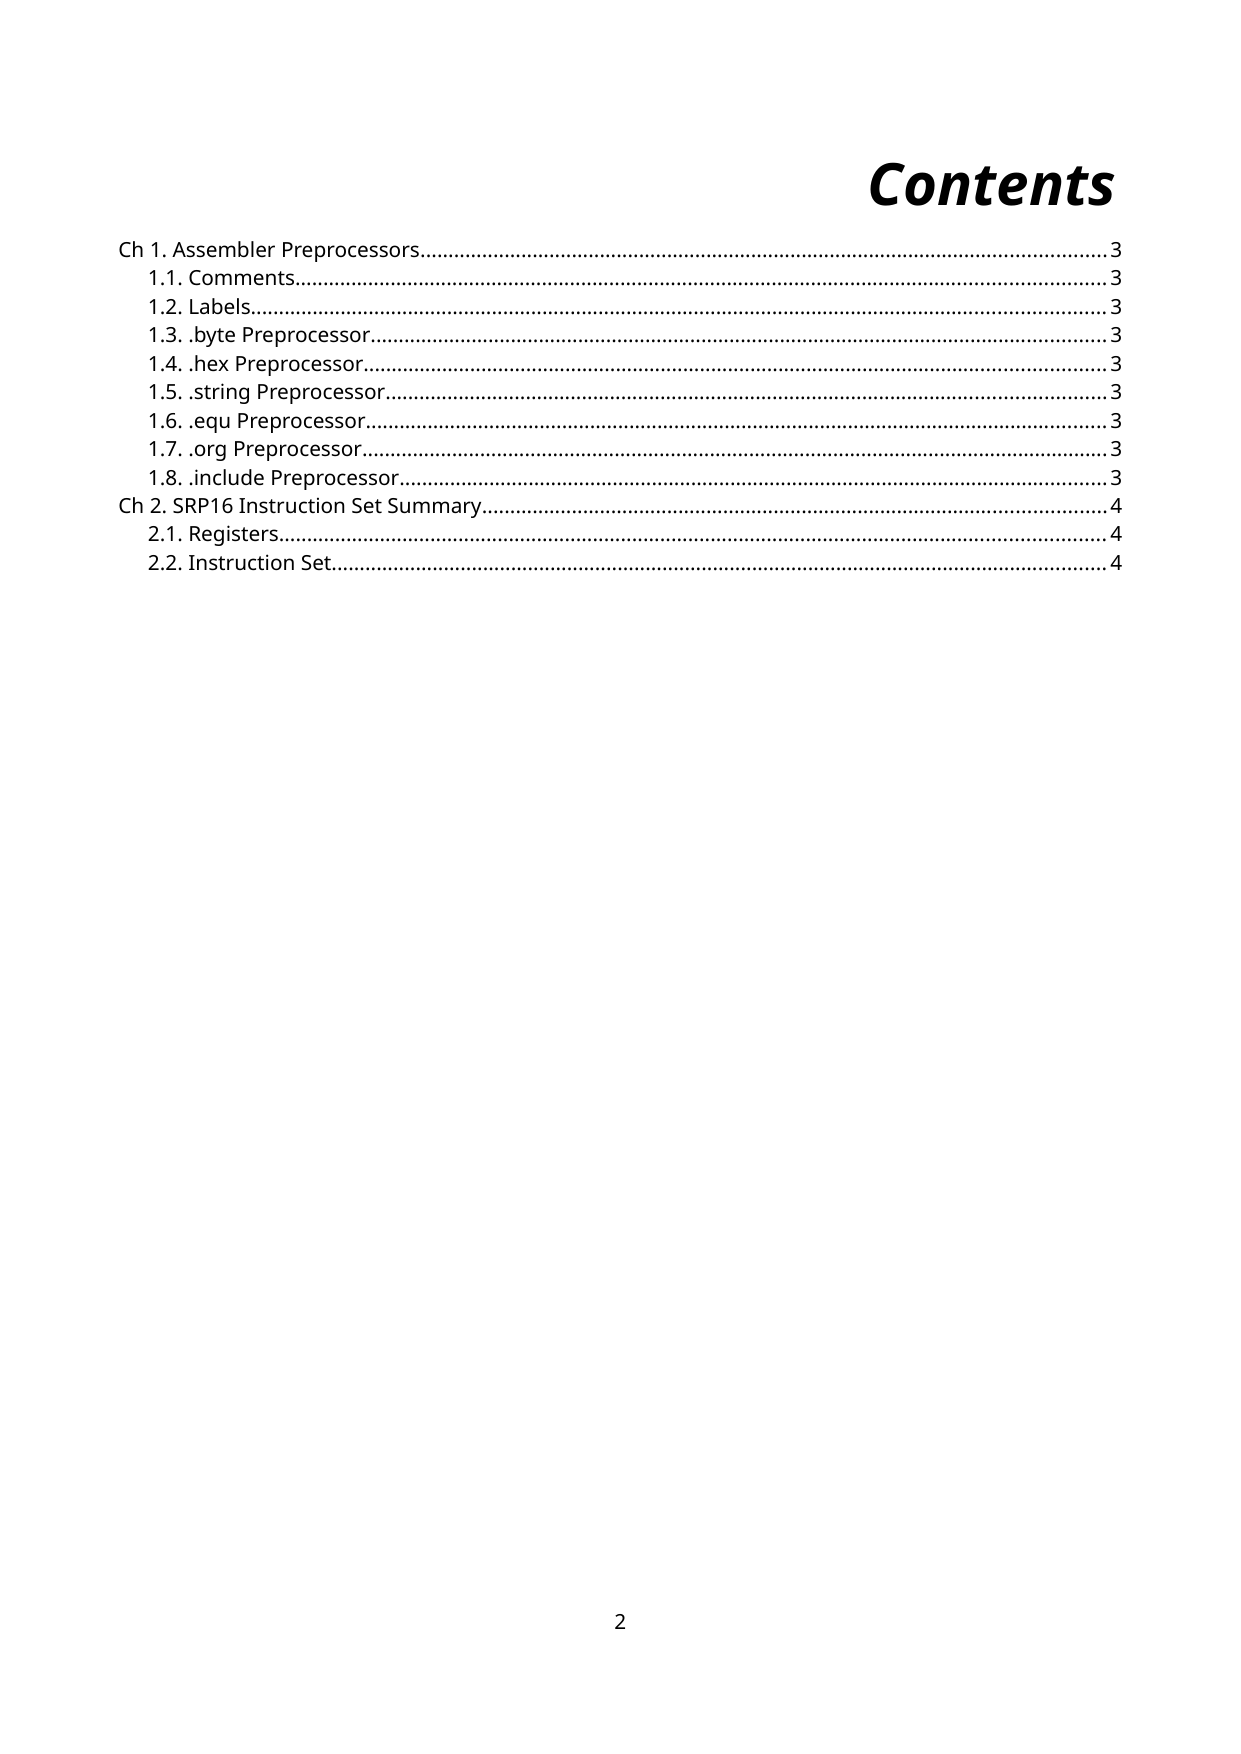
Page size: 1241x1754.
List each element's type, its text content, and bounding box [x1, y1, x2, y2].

text 2.1. Registers 4 [148, 519, 1122, 548]
text Ch 2. SRP16 Instruction Set Summary 4 [118, 491, 1122, 519]
text Ch 1. Assembler Preprocessors 3 [118, 235, 1122, 263]
text 1.5. .string Preprocessor 3 [148, 377, 1122, 406]
text 2.2. Instruction Set 4 [148, 548, 1122, 576]
subtitle Contents [118, 143, 1122, 223]
text 1.1. Comments 3 [148, 263, 1122, 292]
text 1.3. .byte Preprocessor 3 [148, 320, 1122, 349]
text 1.7. .org Preprocessor 3 [148, 434, 1122, 463]
text 1.2. Labels 3 [148, 292, 1122, 320]
text 1.6. .equ Preprocessor 3 [148, 406, 1122, 434]
text 1.8. .include Preprocessor 3 [148, 463, 1122, 491]
text 1.4. .hex Preprocessor 3 [148, 349, 1122, 377]
